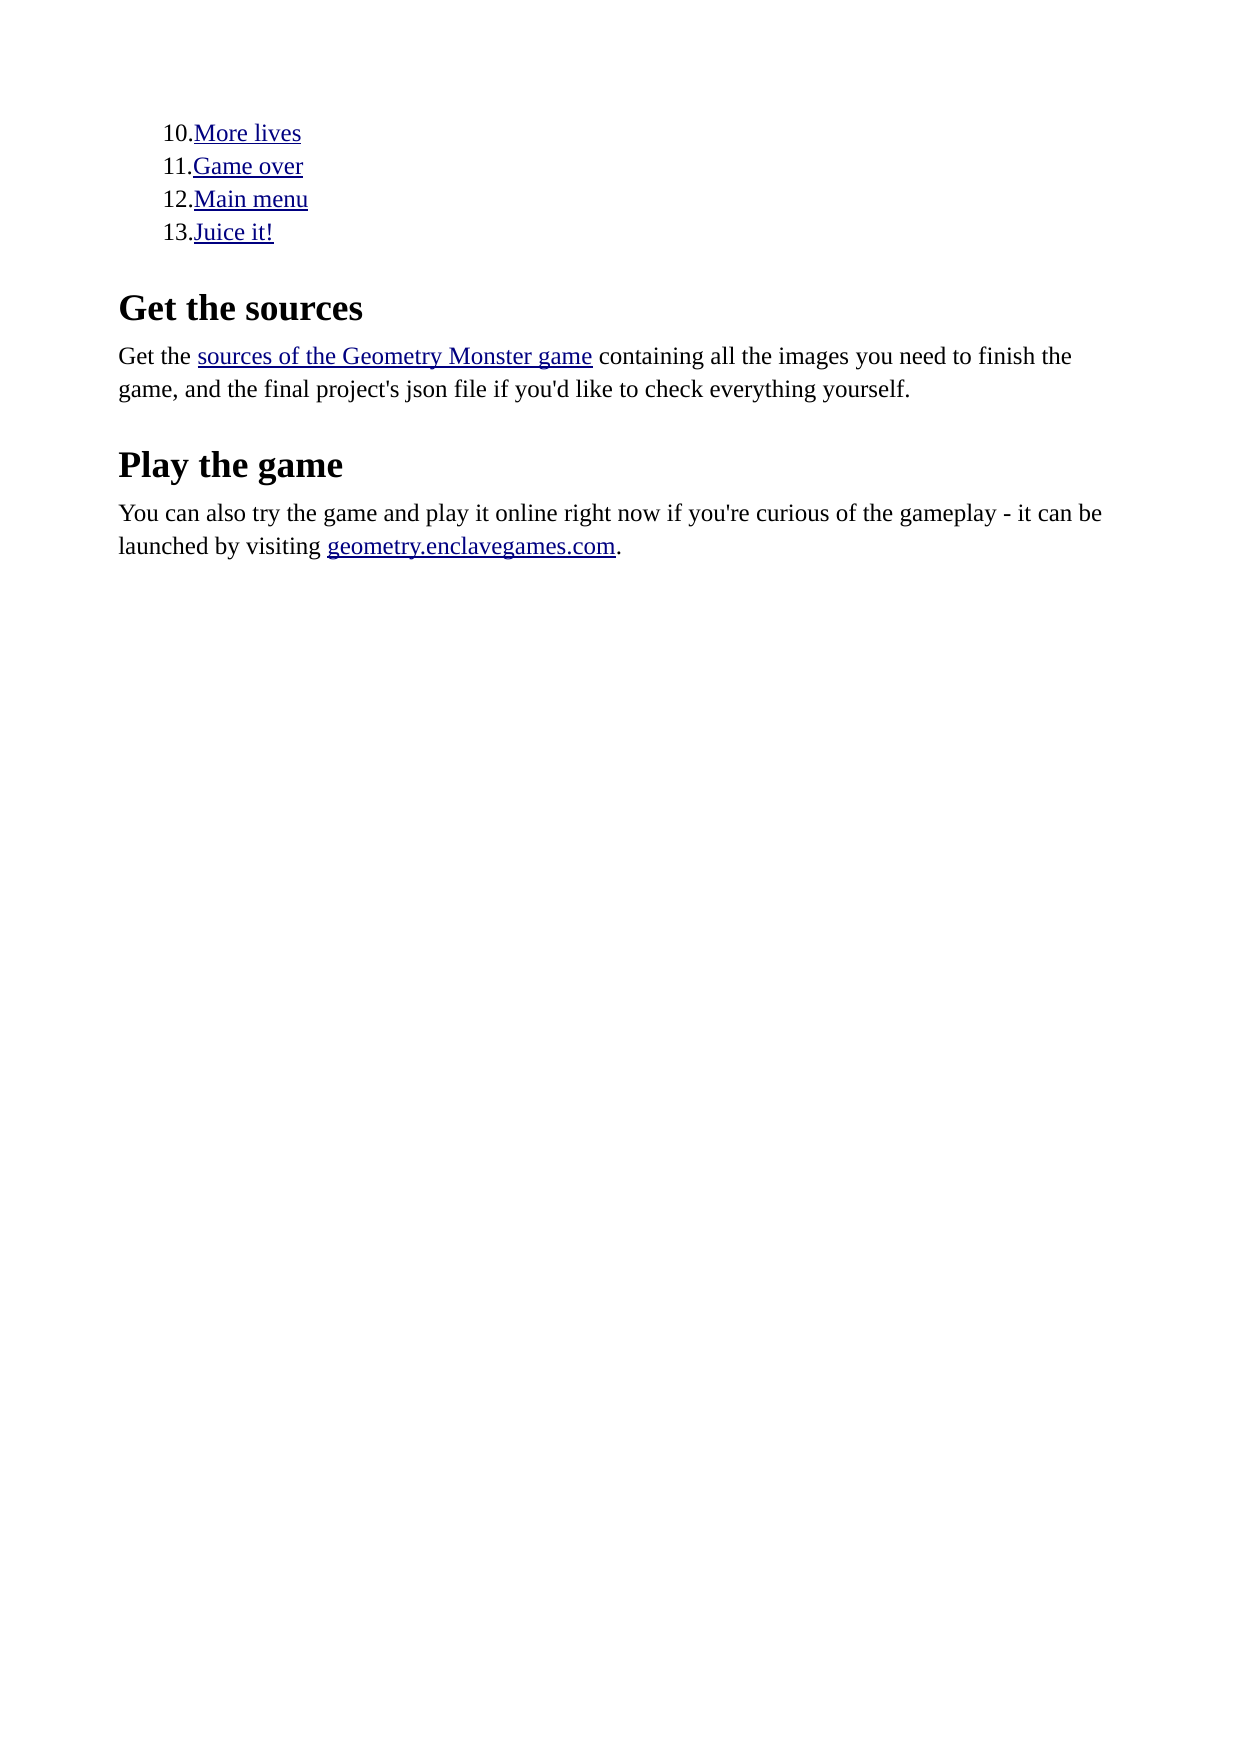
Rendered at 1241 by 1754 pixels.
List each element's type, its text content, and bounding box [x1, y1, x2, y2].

list Game over [162, 151, 1122, 180]
text Get the sources of the Geometry Monster game containing all the images you need to finish the game, and the final project's json file if you'd like to check everything yourself. [118, 341, 1122, 403]
list More lives [162, 118, 1122, 147]
text You can also try the game and play it online right now if you're curious of the gameplay - it can be launched by visiting geometry.enclavegames.com. [118, 498, 1122, 560]
list Juice it! [162, 217, 1122, 246]
list Main menu [162, 184, 1122, 213]
subtitle Play the game [118, 443, 1122, 486]
subtitle Get the sources [118, 286, 1122, 329]
